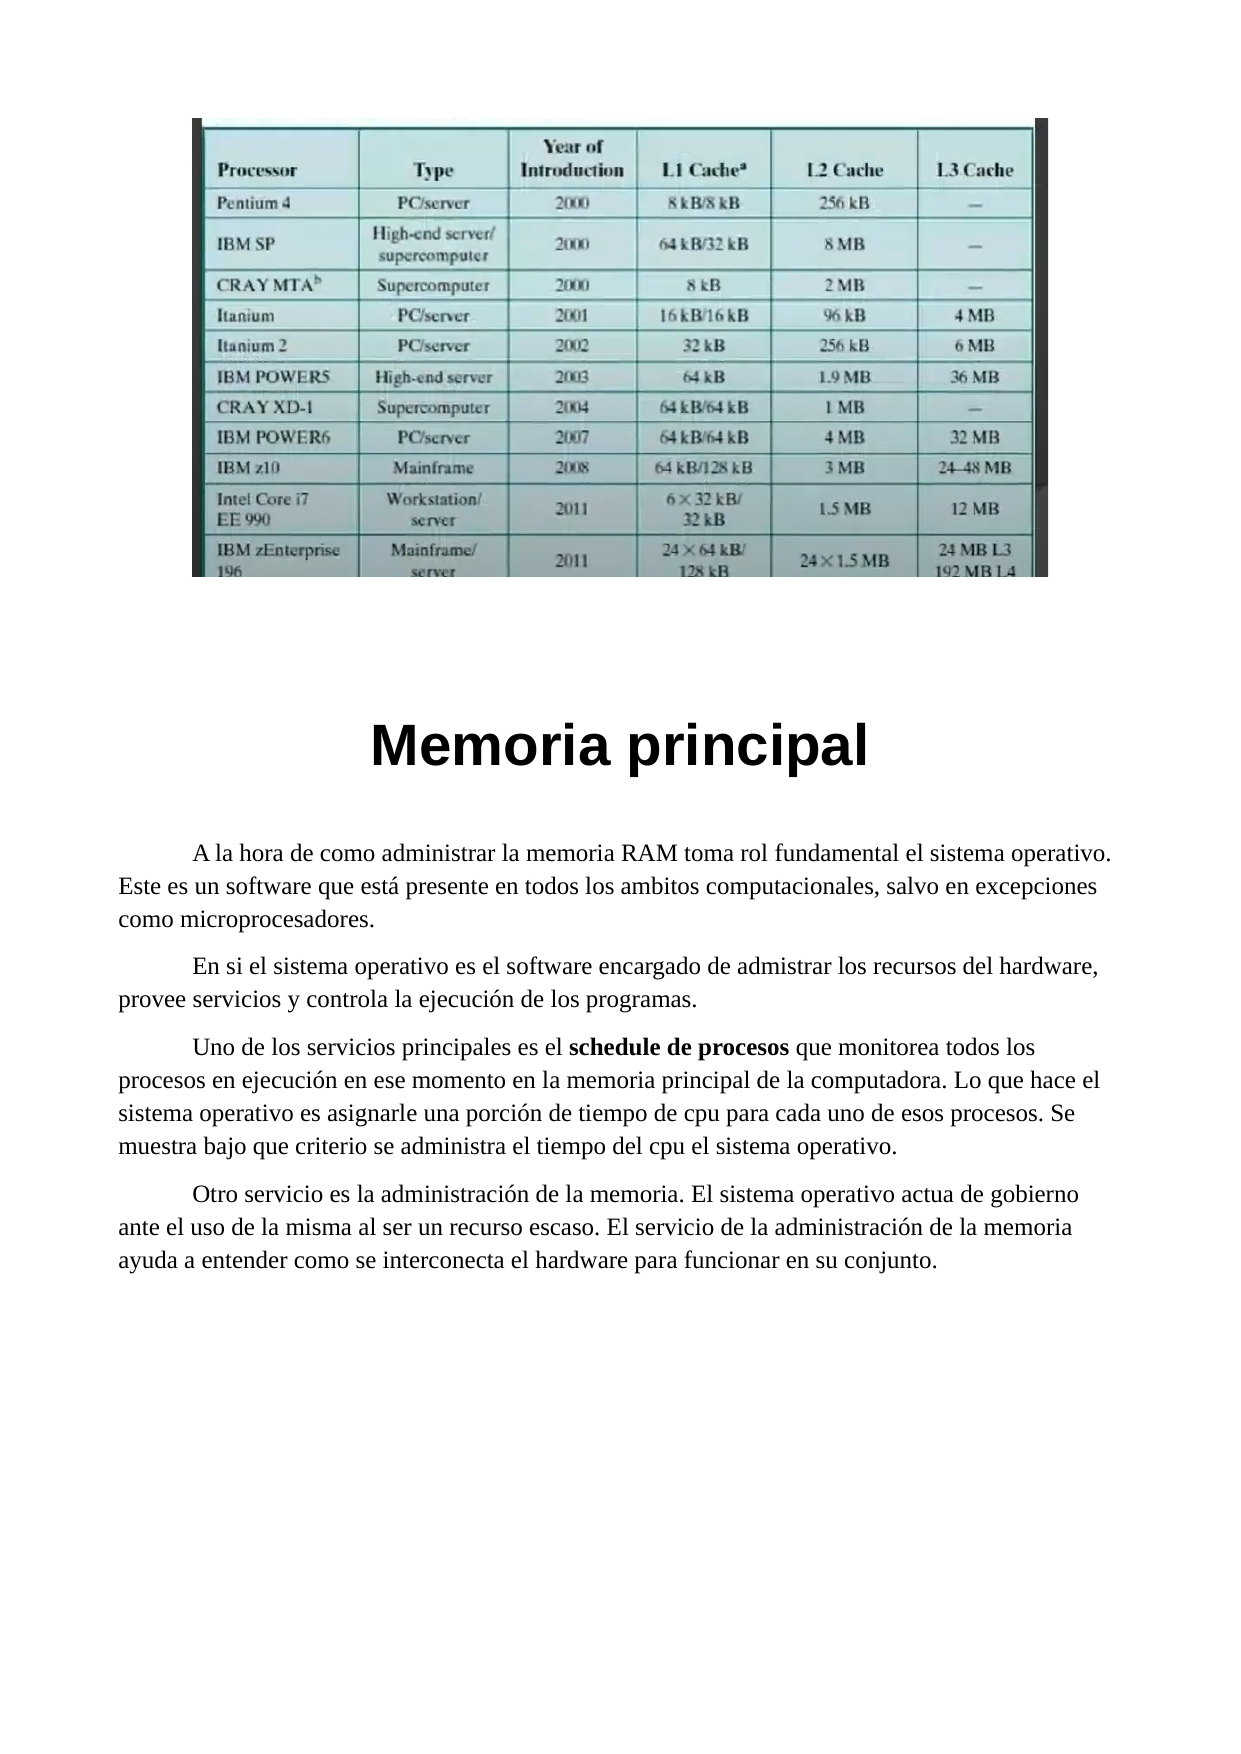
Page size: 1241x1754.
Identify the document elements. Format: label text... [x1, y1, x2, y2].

picture [192, 118, 1049, 577]
text A la hora de como administrar la memoria RAM toma rol fundamental el sistema operativo. Este es un software que está presente en todos los ambitos computacionales, salvo en excepciones como microprocesadores. [118, 838, 1122, 933]
text En si el sistema operativo es el software encargado de admistrar los recursos del hardware, provee servicios y controla la ejecución de los programas. [118, 951, 1122, 1013]
text Otro servicio es la administración de la memoria. El sistema operativo actua de gobierno ante el uso de la misma al ser un recurso escaso. El servicio de la administración de la memoria ayuda a entender como se interconecta el hardware para funcionar en su conjunto. [118, 1179, 1122, 1273]
title Memoria principal [118, 118, 1122, 778]
text Uno de los servicios principales es el schedule de procesos que monitorea todos los procesos en ejecución en ese momento en la memoria principal de la computadora. Lo que hace el sistema operativo es asignarle una porción de tiempo de cpu para cada uno de esos procesos. Se muestra bajo que criterio se administra el tiempo del cpu el sistema operativo. [118, 1032, 1122, 1160]
